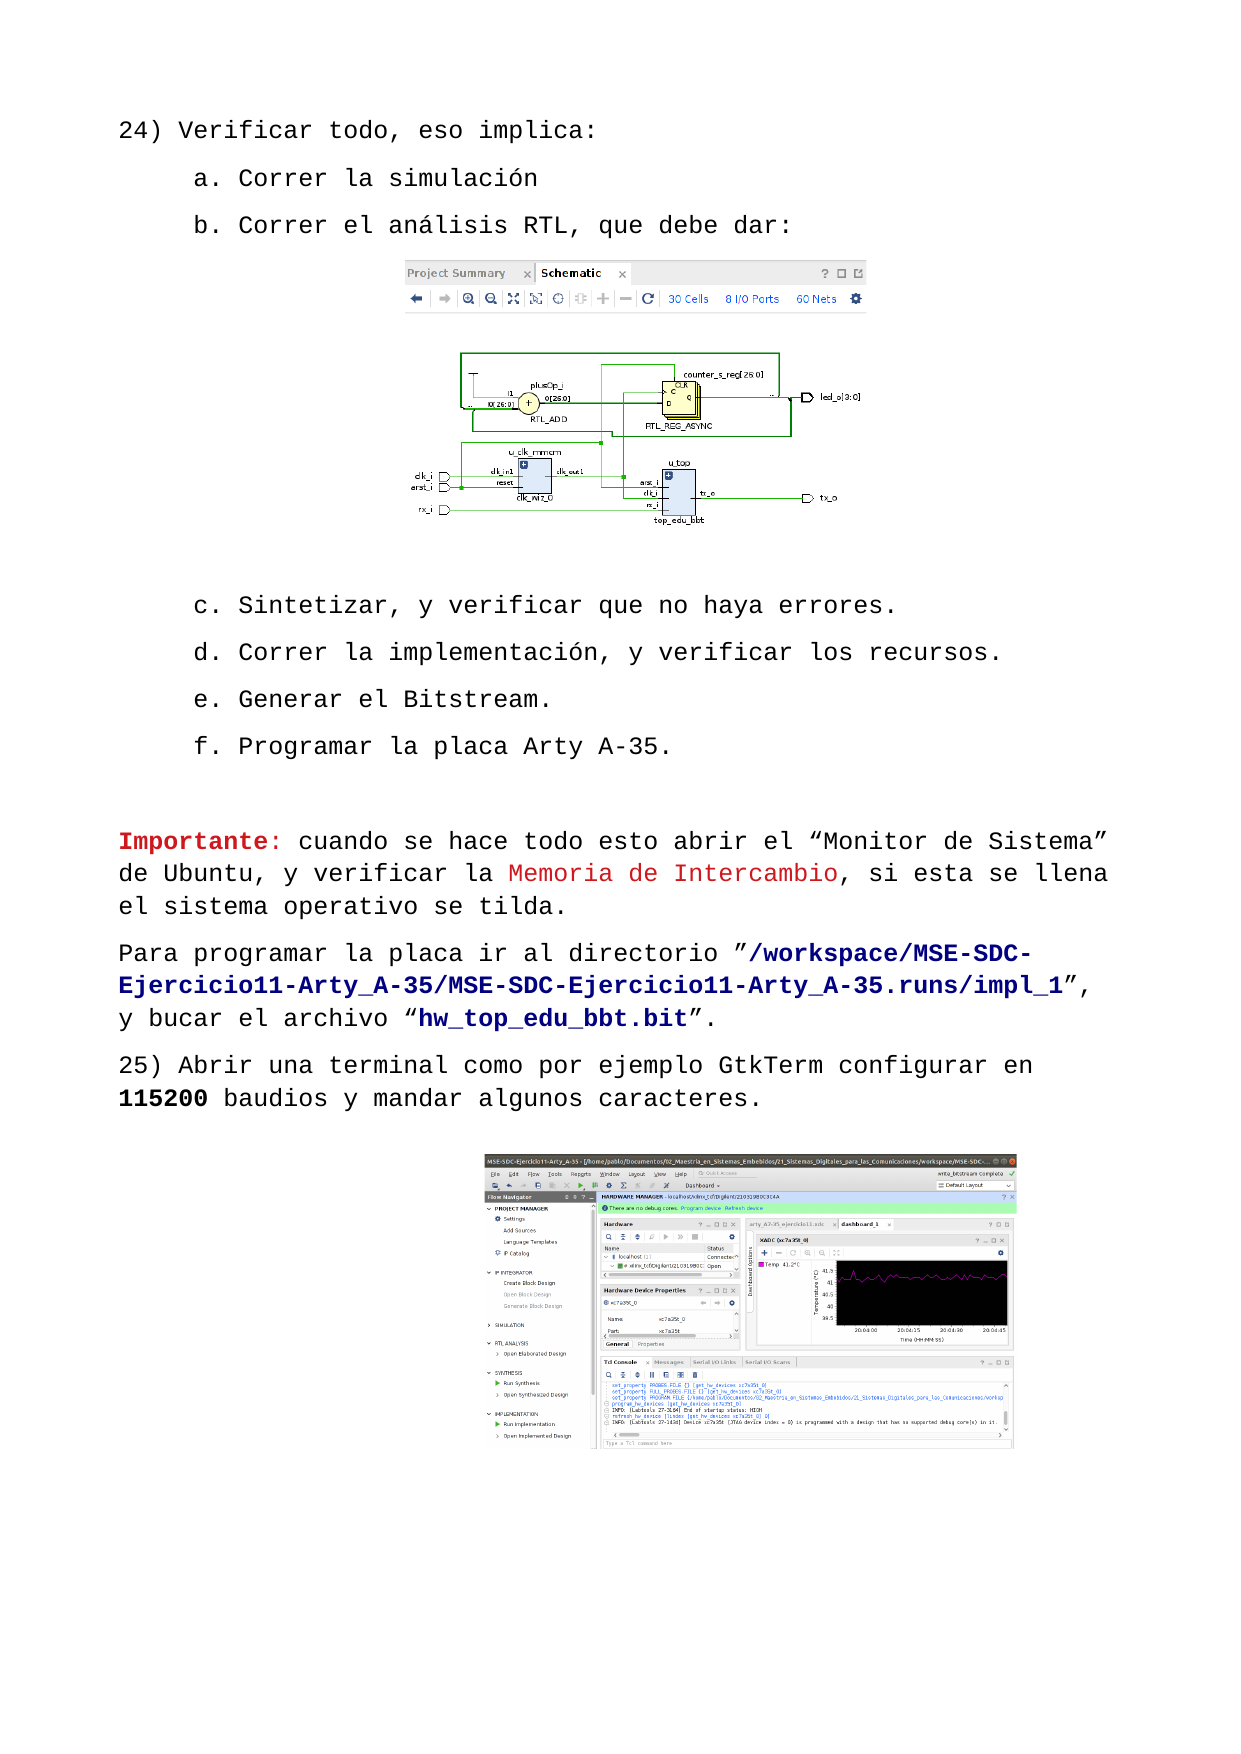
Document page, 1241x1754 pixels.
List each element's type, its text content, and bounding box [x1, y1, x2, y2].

text e. Generar el Bitstream. [118, 687, 1122, 715]
text f. Programar la placa Arty A-35. [118, 734, 1122, 762]
text d. Correr la implementación, y verificar los recursos. [118, 640, 1122, 668]
text a. Correr la simulación [118, 165, 1122, 193]
text 25) Abrir una terminal como por ejemplo GtkTerm configurar en 115200 baudios y mandar algunos caracteres. [118, 1053, 1122, 1113]
text Para programar la placa ir al directorio ”/workspace/MSE-SDC-Ejercicio11-Arty_A-35/MSE-SDC-Ejercicio11-Arty_A-35.runs/impl_1”, y bucar el archivo “hw_top_edu_bbt.bit”. [118, 941, 1122, 1034]
picture [484, 1154, 1017, 1449]
text 24) Verificar todo, eso implica: [118, 118, 1122, 146]
text Importante: cuando se hace todo esto abrir el “Monitor de Sistema” de Ubuntu, y verificar la Memoria de Intercambio, si esta se llena el sistema operativo se tilda. [118, 828, 1122, 922]
picture [405, 259, 867, 565]
text b. Correr el análisis RTL, que debe dar: [118, 212, 1122, 241]
text c. Sintetizar, y verificar que no haya errores. [118, 593, 1122, 621]
